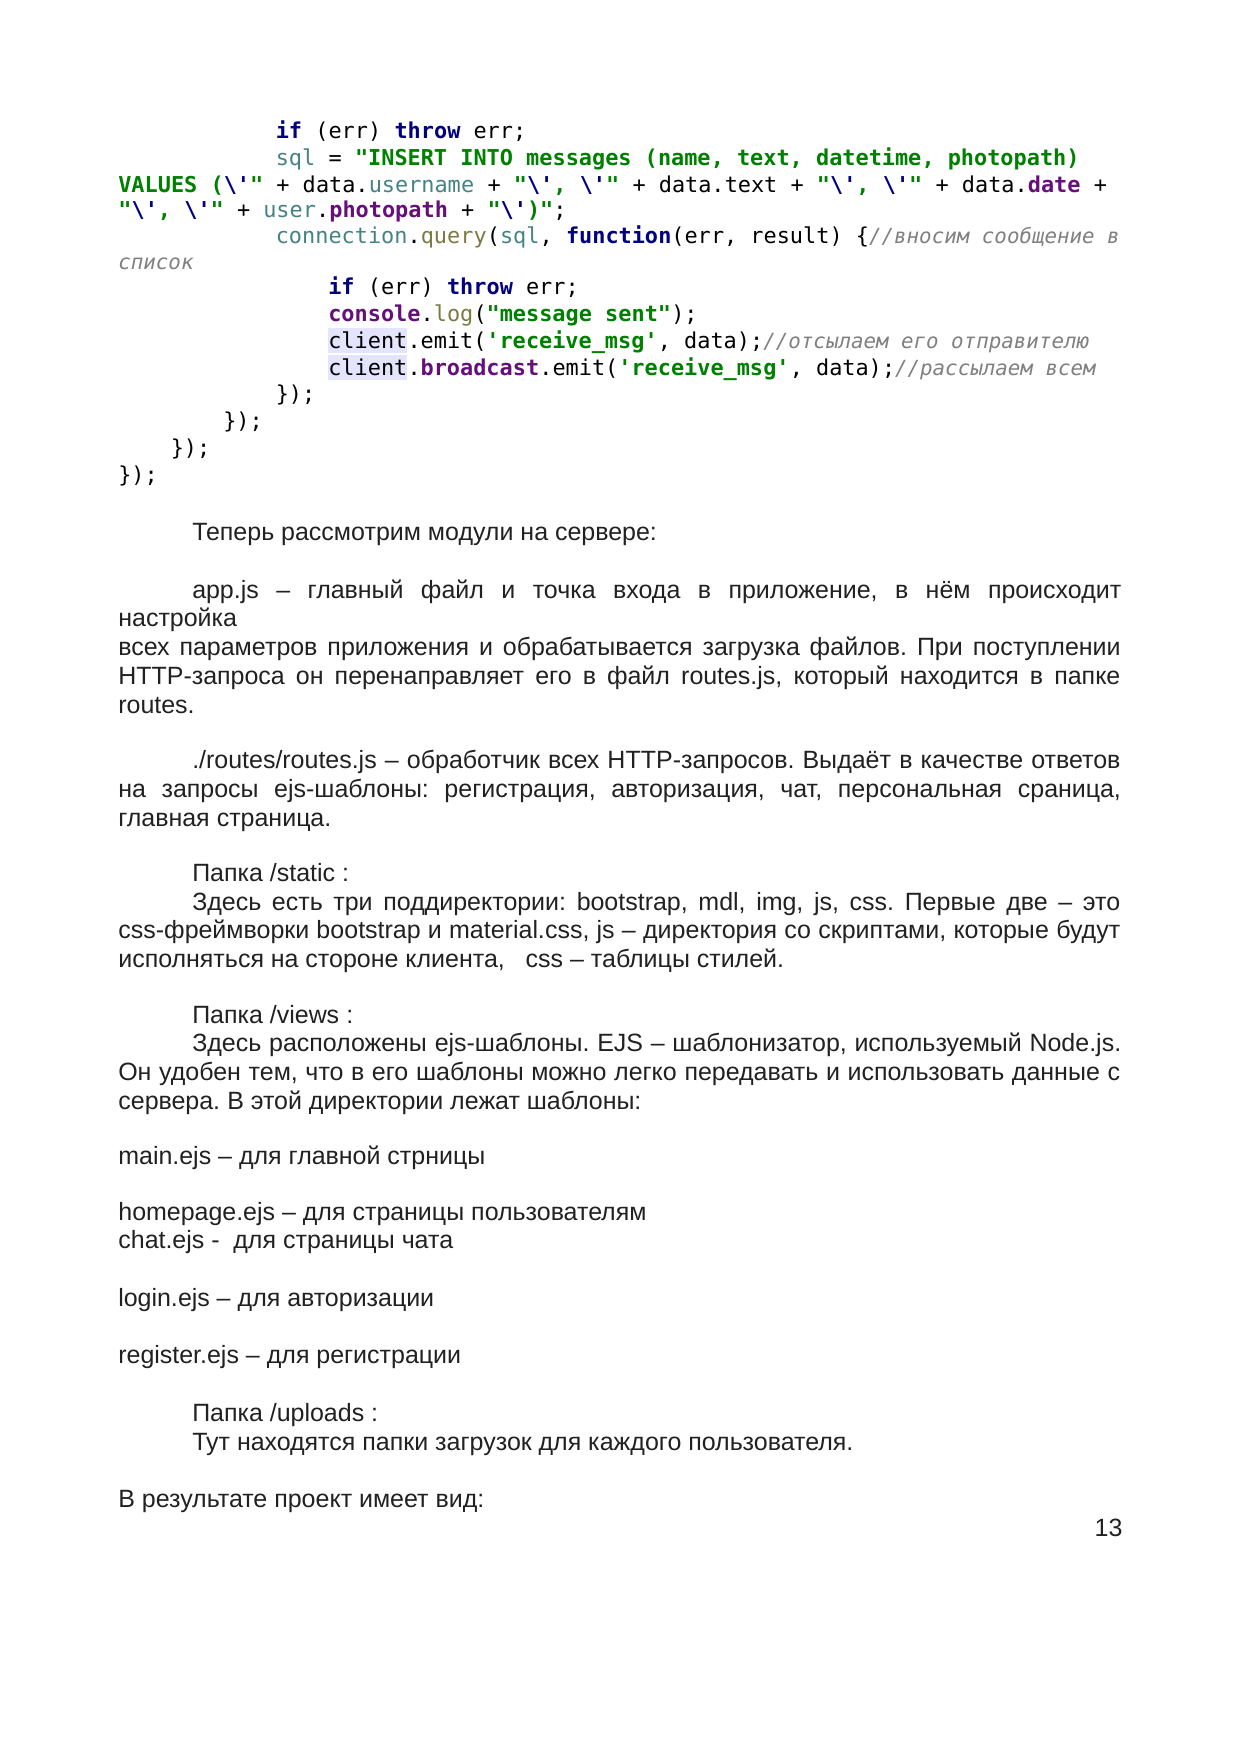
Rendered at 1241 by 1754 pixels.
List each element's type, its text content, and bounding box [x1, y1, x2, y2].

text client.broadcast.emit('receive_msg', data);//рассылаем всем [118, 355, 1122, 382]
text register.ejs – для регистрации [118, 1341, 1122, 1369]
text sql = "INSERT INTO messages (name, text, datetime, photopath) VALUES (\'" + data.username + "\', \'" + data.text + "\', \'" + data.date + "\', \'" + user.photopath + "\')"; [118, 145, 1122, 223]
text Папка /static : [118, 858, 1122, 887]
text login.ejs – для авторизации [118, 1283, 1122, 1312]
text ./routes/routes.js – обработчик всех HTTP-запросов. Выдаёт в качестве ответов на запросы ejs-шаблоны: регистрация, авторизация, чат, персональная сраница, главная страница. [118, 745, 1122, 831]
text }); [118, 408, 1122, 435]
text Папка /uploads : [118, 1398, 1122, 1427]
text Папка /views : [118, 1000, 1122, 1028]
text if (err) throw err; [118, 274, 1122, 301]
text }); [118, 382, 1122, 408]
text }); [118, 462, 1122, 488]
text 13 [118, 1513, 1122, 1542]
text console.log("message sent"); [118, 301, 1122, 328]
text client.emit('receive_msg', data);//отсылаем его отправителю [118, 328, 1122, 355]
text Тут находятся папки загрузок для каждого пользователя. [118, 1427, 1122, 1456]
text chat.ejs - для страницы чата [118, 1226, 1122, 1254]
text Теперь рассмотрим модули на сервере: [118, 517, 1122, 546]
text Здесь есть три поддиректории: bootstrap, mdl, img, js, css. Первые две – это css-фреймворки bootstrap и material.css, js – директория со скриптами, которые будут исполняться на стороне клиента, css – таблицы стилей. [118, 887, 1122, 973]
text app.js – главный файл и точка входа в приложение, в нём происходит настройка [118, 575, 1122, 632]
text homepage.ejs – для страницы пользователям [118, 1197, 1122, 1226]
text connection.query(sql, function(err, result) {//вносим сообщение в список [118, 223, 1122, 274]
text if (err) throw err; [118, 118, 1122, 145]
text }); [118, 435, 1122, 462]
text main.ejs – для главной стрницы [118, 1141, 1122, 1170]
text всех параметров приложения и обрабатывается загрузка файлов. При поступлении HTTP-запроса он перенаправляет его в файл routes.js, который находится в папке routes. [118, 632, 1122, 718]
text В результате проект имеет вид: [118, 1484, 1122, 1513]
text Здесь расположены ejs-шаблоны. EJS – шаблонизатор, используемый Node.js. Он удобен тем, что в его шаблоны можно легко передавать и использовать данные с сервера. В этой директории лежат шаблоны: [118, 1028, 1122, 1115]
